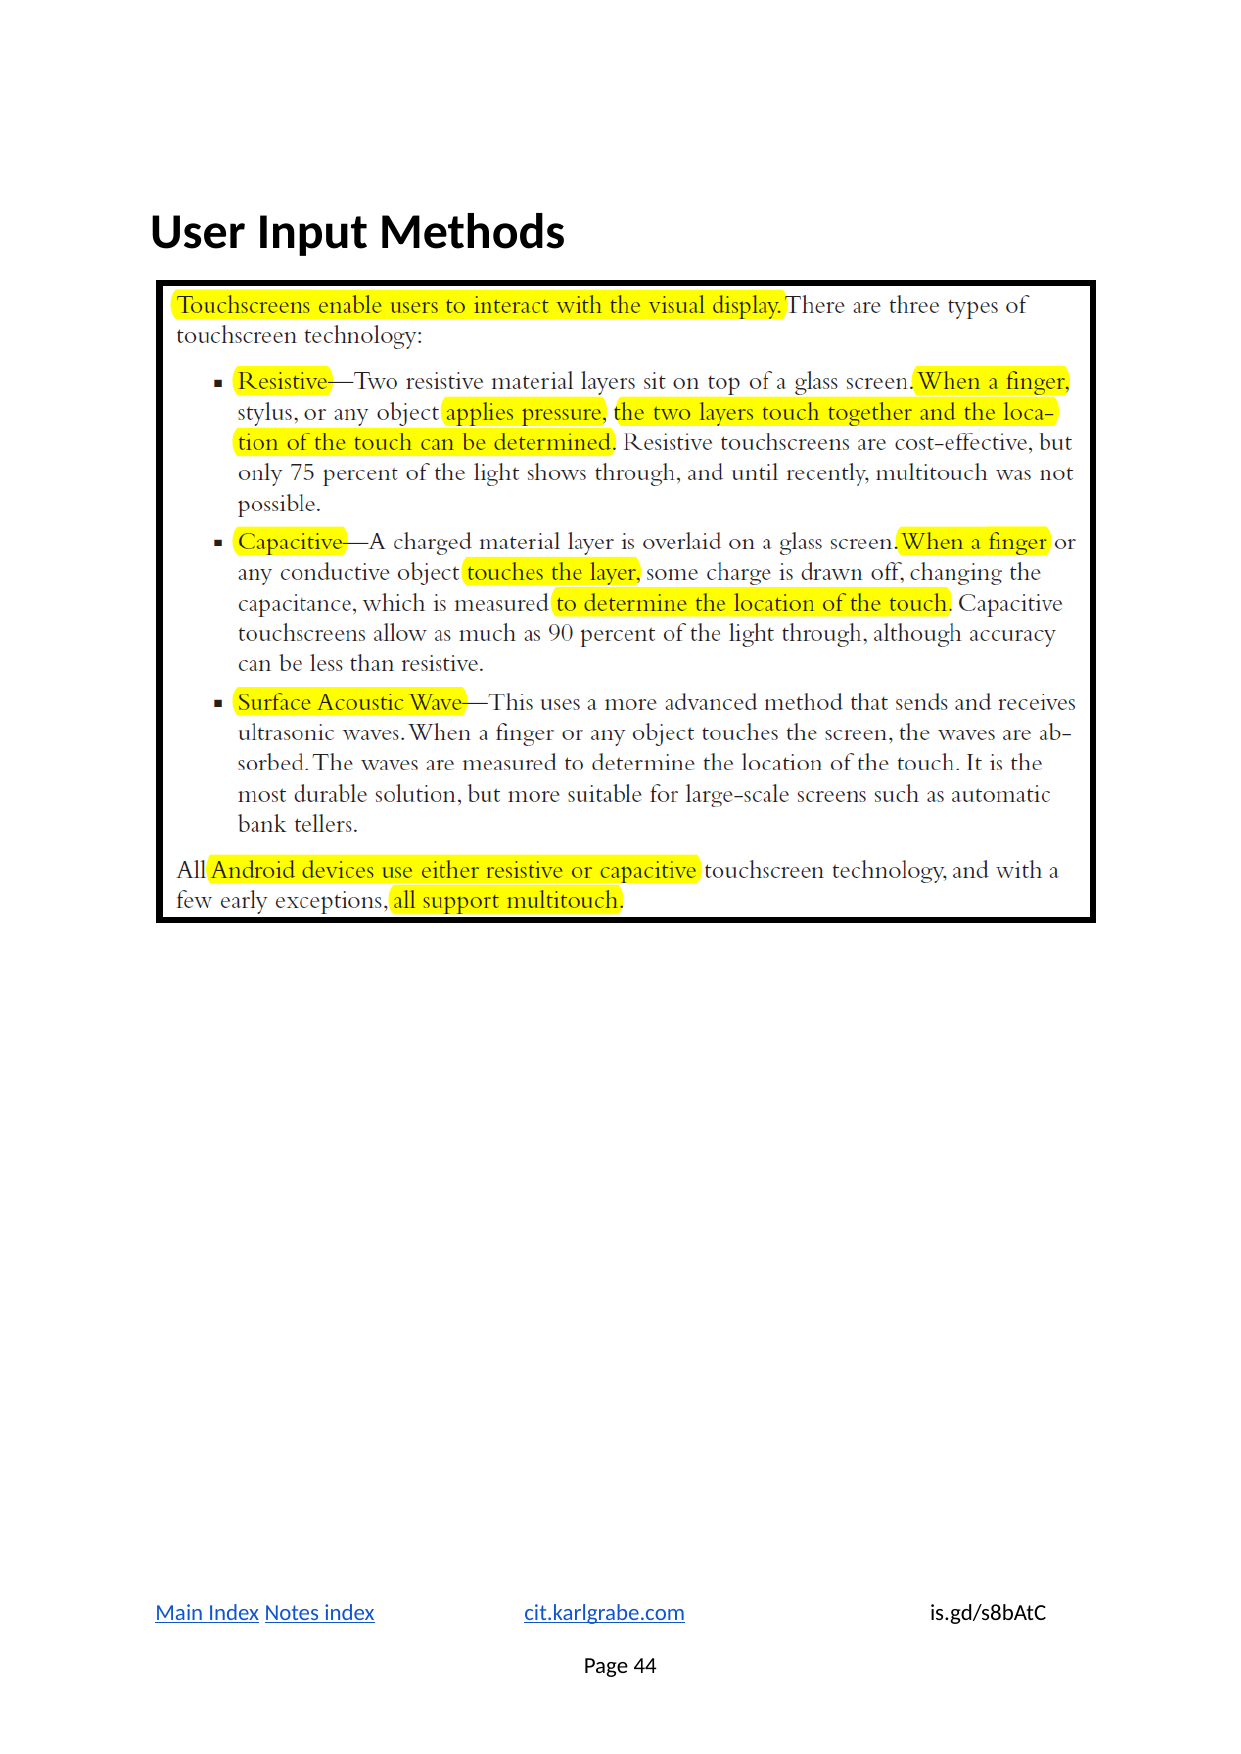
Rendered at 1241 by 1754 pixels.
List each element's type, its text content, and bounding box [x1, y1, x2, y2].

picture [163, 286, 1090, 917]
subtitle User Input Methods [150, 200, 1090, 261]
